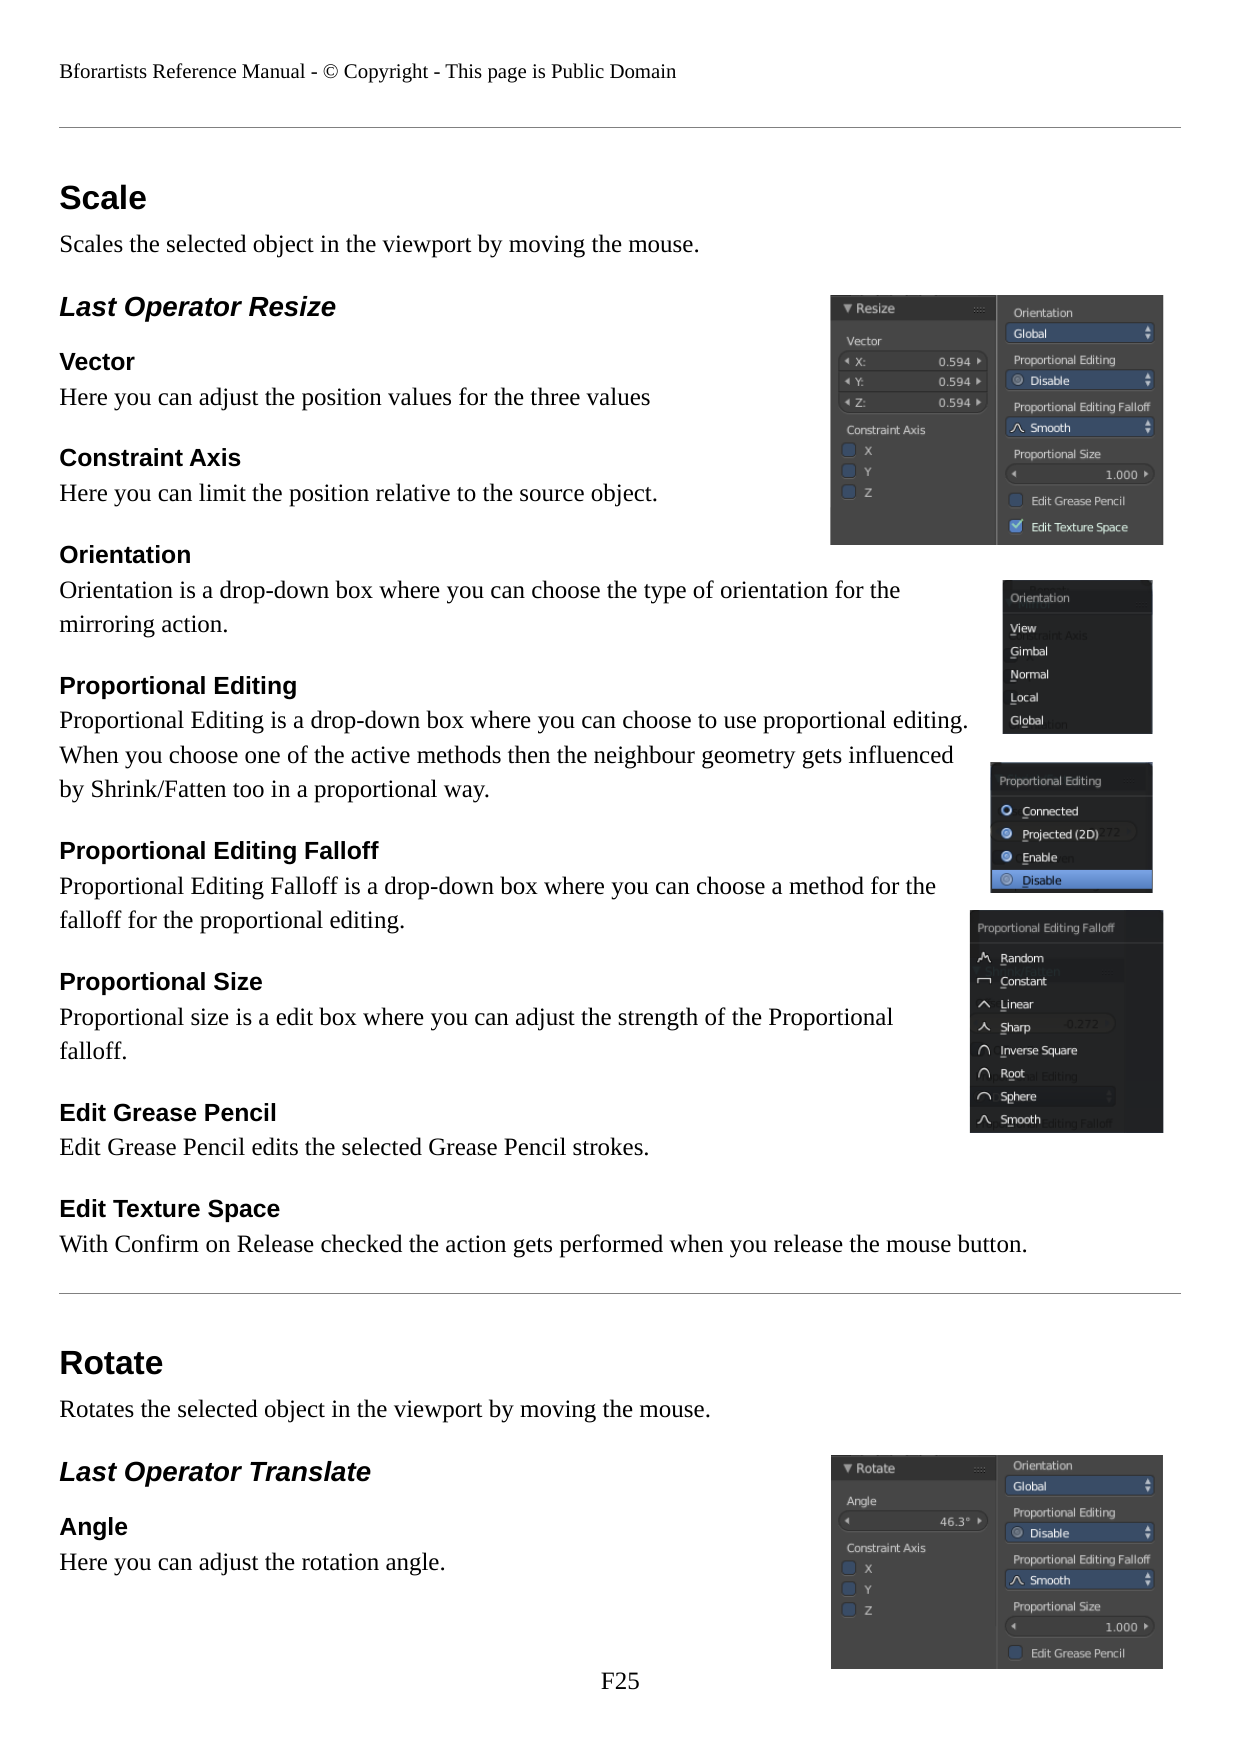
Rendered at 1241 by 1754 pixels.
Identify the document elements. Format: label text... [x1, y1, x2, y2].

subtitle [1164, 1512, 1181, 1541]
subtitle Proportional Size [59, 967, 969, 995]
picture [830, 295, 1164, 545]
picture [969, 910, 1164, 1133]
text Proportional size is a edit box where you can adjust the strength of the Proportional falloff. [59, 1002, 969, 1065]
picture [831, 1455, 1164, 1669]
text Proportional Editing Falloff is a drop-down box where you can choose a method for the falloff for the proportional editing. [59, 871, 1181, 934]
subtitle Edit Texture Space [59, 1194, 1181, 1223]
subtitle Proportional Editing Falloff [59, 836, 990, 864]
subtitle Rotate [59, 1343, 1181, 1382]
subtitle Proportional Editing [59, 671, 1002, 699]
text Proportional Editing is a drop-down box where you can choose to use proportional editing. When you choose one of the active methods then the neighbour geometry gets influenced by Shrink/Fatten too in a proportional way. [59, 706, 1181, 803]
subtitle [1153, 836, 1181, 864]
subtitle Last Operator Resize [59, 290, 1181, 322]
subtitle Angle [59, 1512, 831, 1541]
subtitle [1164, 1456, 1181, 1487]
subtitle Edit Grease Pencil [59, 1098, 969, 1126]
subtitle [1164, 347, 1181, 376]
text Here you can adjust the position values for the three values [59, 382, 830, 411]
subtitle [1164, 443, 1181, 472]
text Rotates the selected object in the viewport by moving the mouse. [59, 1394, 1181, 1423]
subtitle Scale [59, 178, 1181, 216]
subtitle Last Operator Translate [59, 1456, 831, 1487]
subtitle [1164, 1098, 1181, 1126]
text Edit Grease Pencil edits the selected Grease Pencil strokes. [59, 1132, 1181, 1161]
picture [990, 762, 1153, 893]
subtitle [1164, 967, 1181, 995]
subtitle [1153, 671, 1181, 699]
text Orientation is a drop-down box where you can choose the type of orientation for the mirroring action. [59, 575, 1181, 638]
subtitle Vector [59, 347, 830, 376]
subtitle Orientation [59, 540, 1181, 568]
subtitle Constraint Axis [59, 443, 830, 472]
picture [1002, 580, 1153, 734]
text Here you can adjust the rotation angle. [59, 1547, 831, 1576]
text Here you can limit the position relative to the source object. [59, 478, 830, 507]
text With Confirm on Release checked the action gets performed when you release the mouse button. [59, 1229, 1181, 1258]
text Scales the selected object in the viewport by moving the mouse. [59, 229, 1181, 257]
